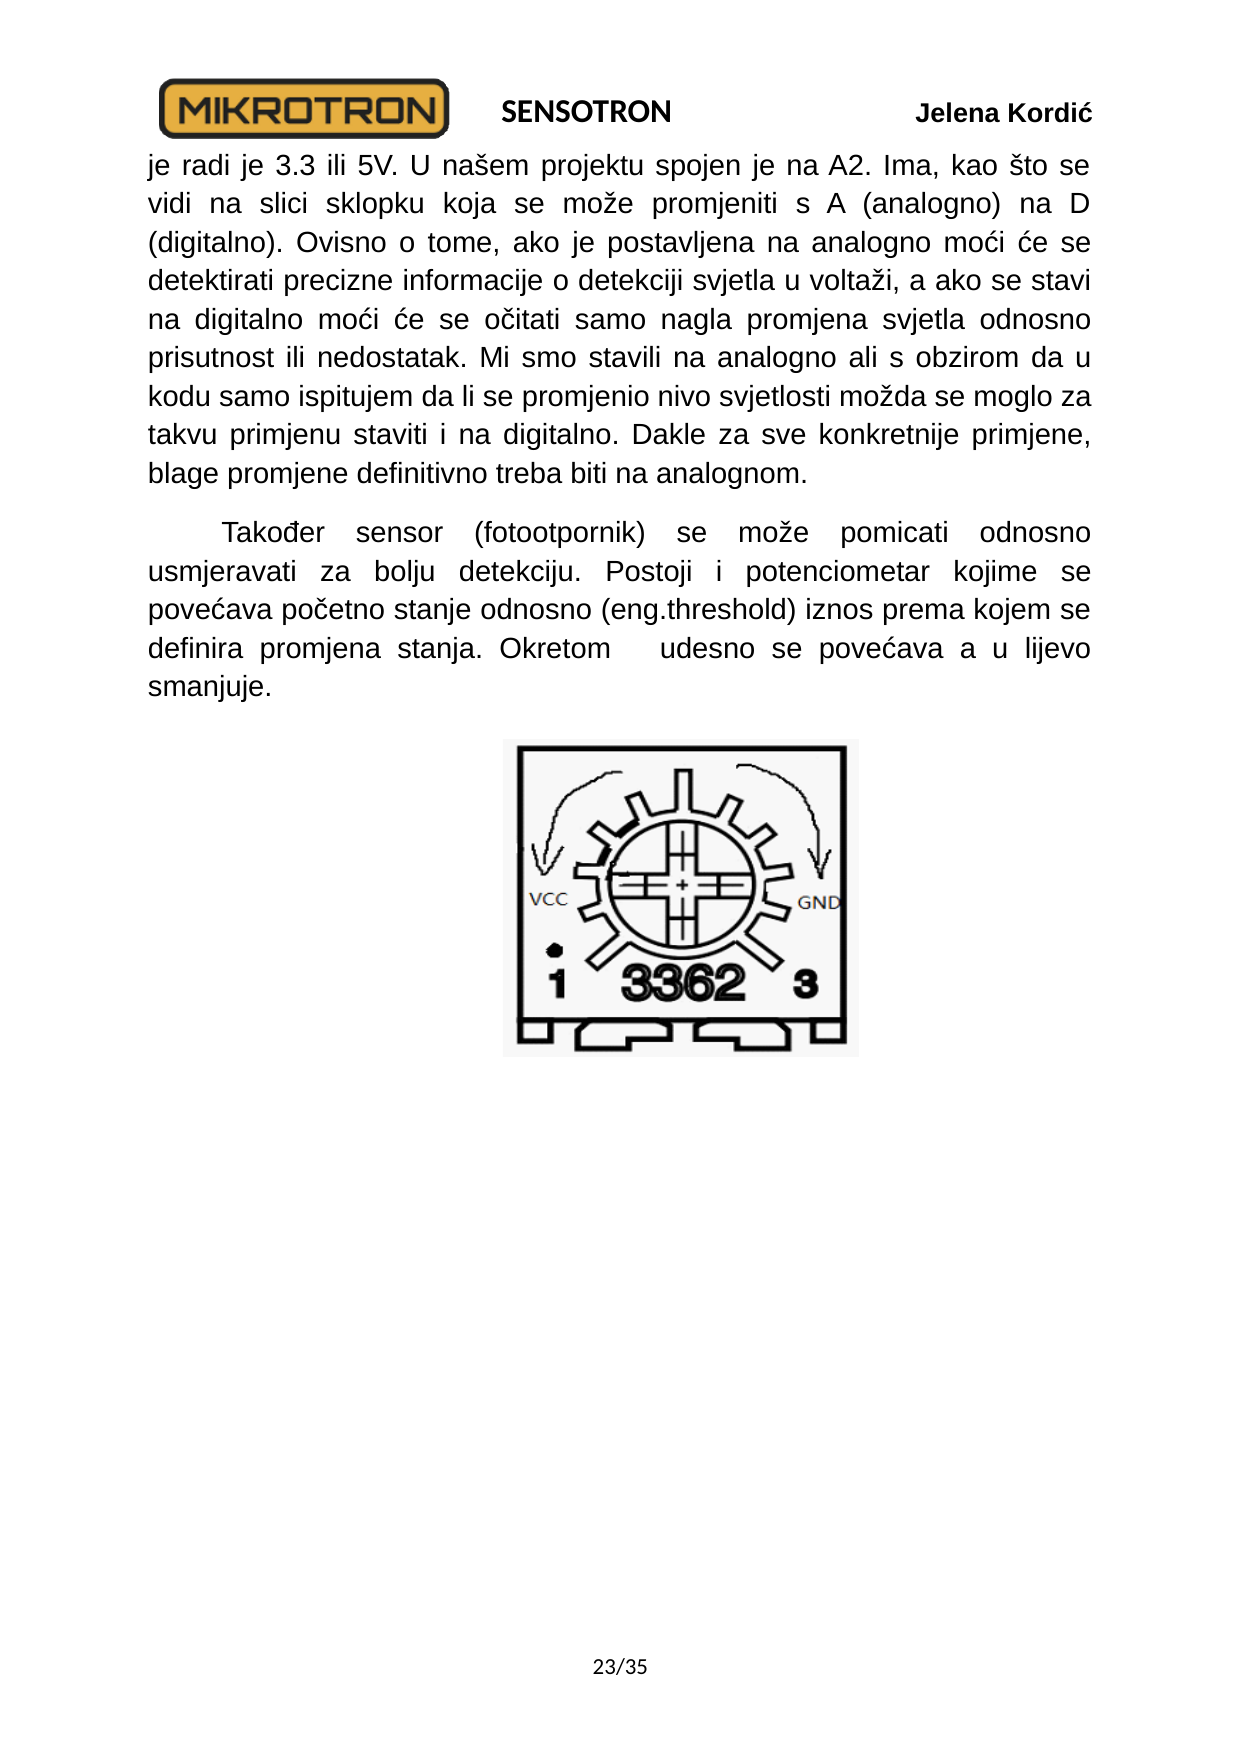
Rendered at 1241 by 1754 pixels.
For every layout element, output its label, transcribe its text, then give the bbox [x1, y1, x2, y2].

picture [502, 739, 859, 1057]
text je radi je 3.3 ili 5V. U našem projektu spojen je na A2. Ima, kao što se vidi na slici sklopku koja se može promjeniti s A (analogno) na D (digitalno). Ovisno o tome, ako je postavljena na analogno moći će se detektirati precizne informacije o detekciji svjetla u voltaži, a ako se stavi na digitalno moći će se očitati samo nagla promjena svjetla odnosno prisutnost ili nedostatak. Mi smo stavili na analogno ali s obzirom da u kodu samo ispitujem da li se promjenio nivo svjetlosti možda se moglo za takvu primjenu staviti i na digitalno. Dakle za sve konkretnije primjene, blage promjene definitivno treba biti na analognom. [148, 148, 1093, 489]
text Također sensor (fotootpornik) se može pomicati odnosno usmjeravati za bolju detekciju. Postoji i potenciometar kojime se povećava početno stanje odnosno (eng.threshold) iznos prema kojem se definira promjena stanja. Okretom udesno se povećava a u lijevo smanjuje. [148, 515, 1093, 703]
